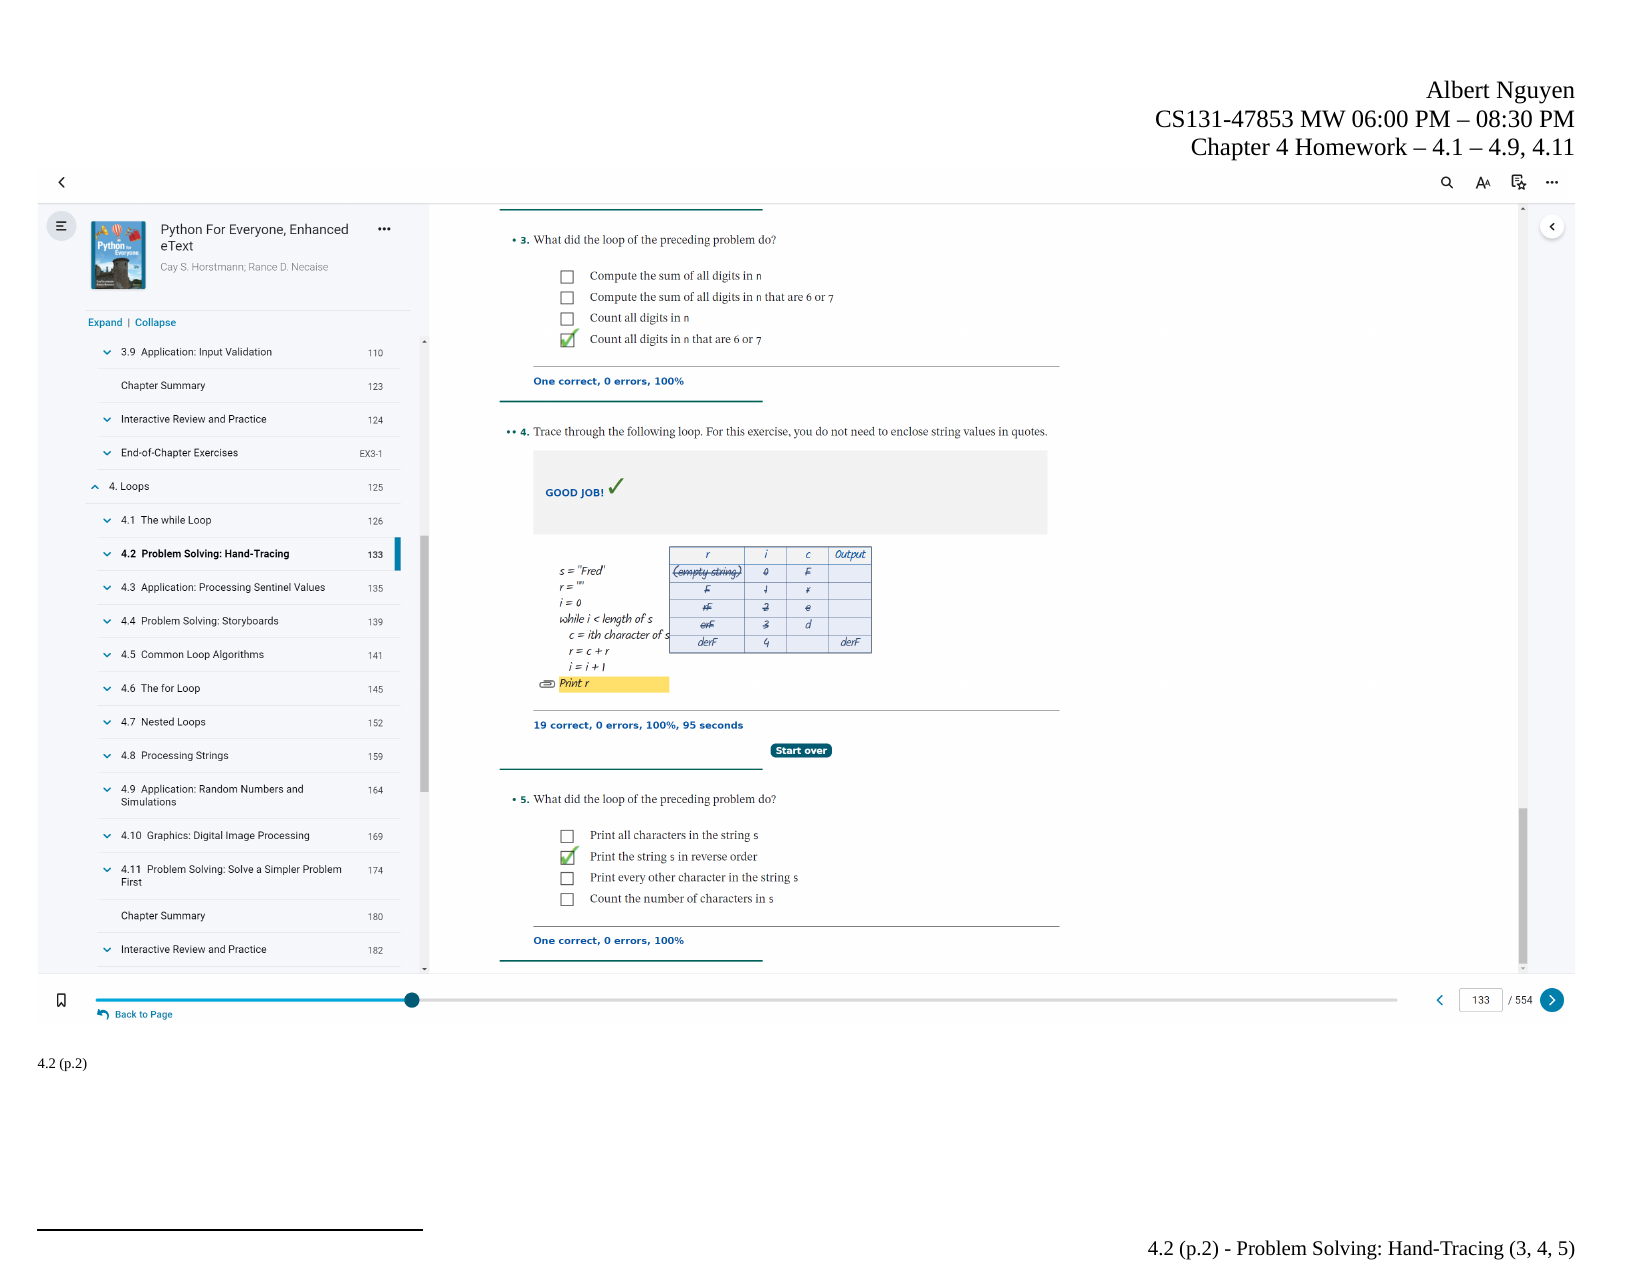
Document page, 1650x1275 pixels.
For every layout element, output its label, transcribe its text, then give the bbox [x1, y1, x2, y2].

text - Problem Solving: Hand-Tracing (3, 4, 5) [37, 1236, 1575, 1260]
picture [37, 161, 1575, 1026]
